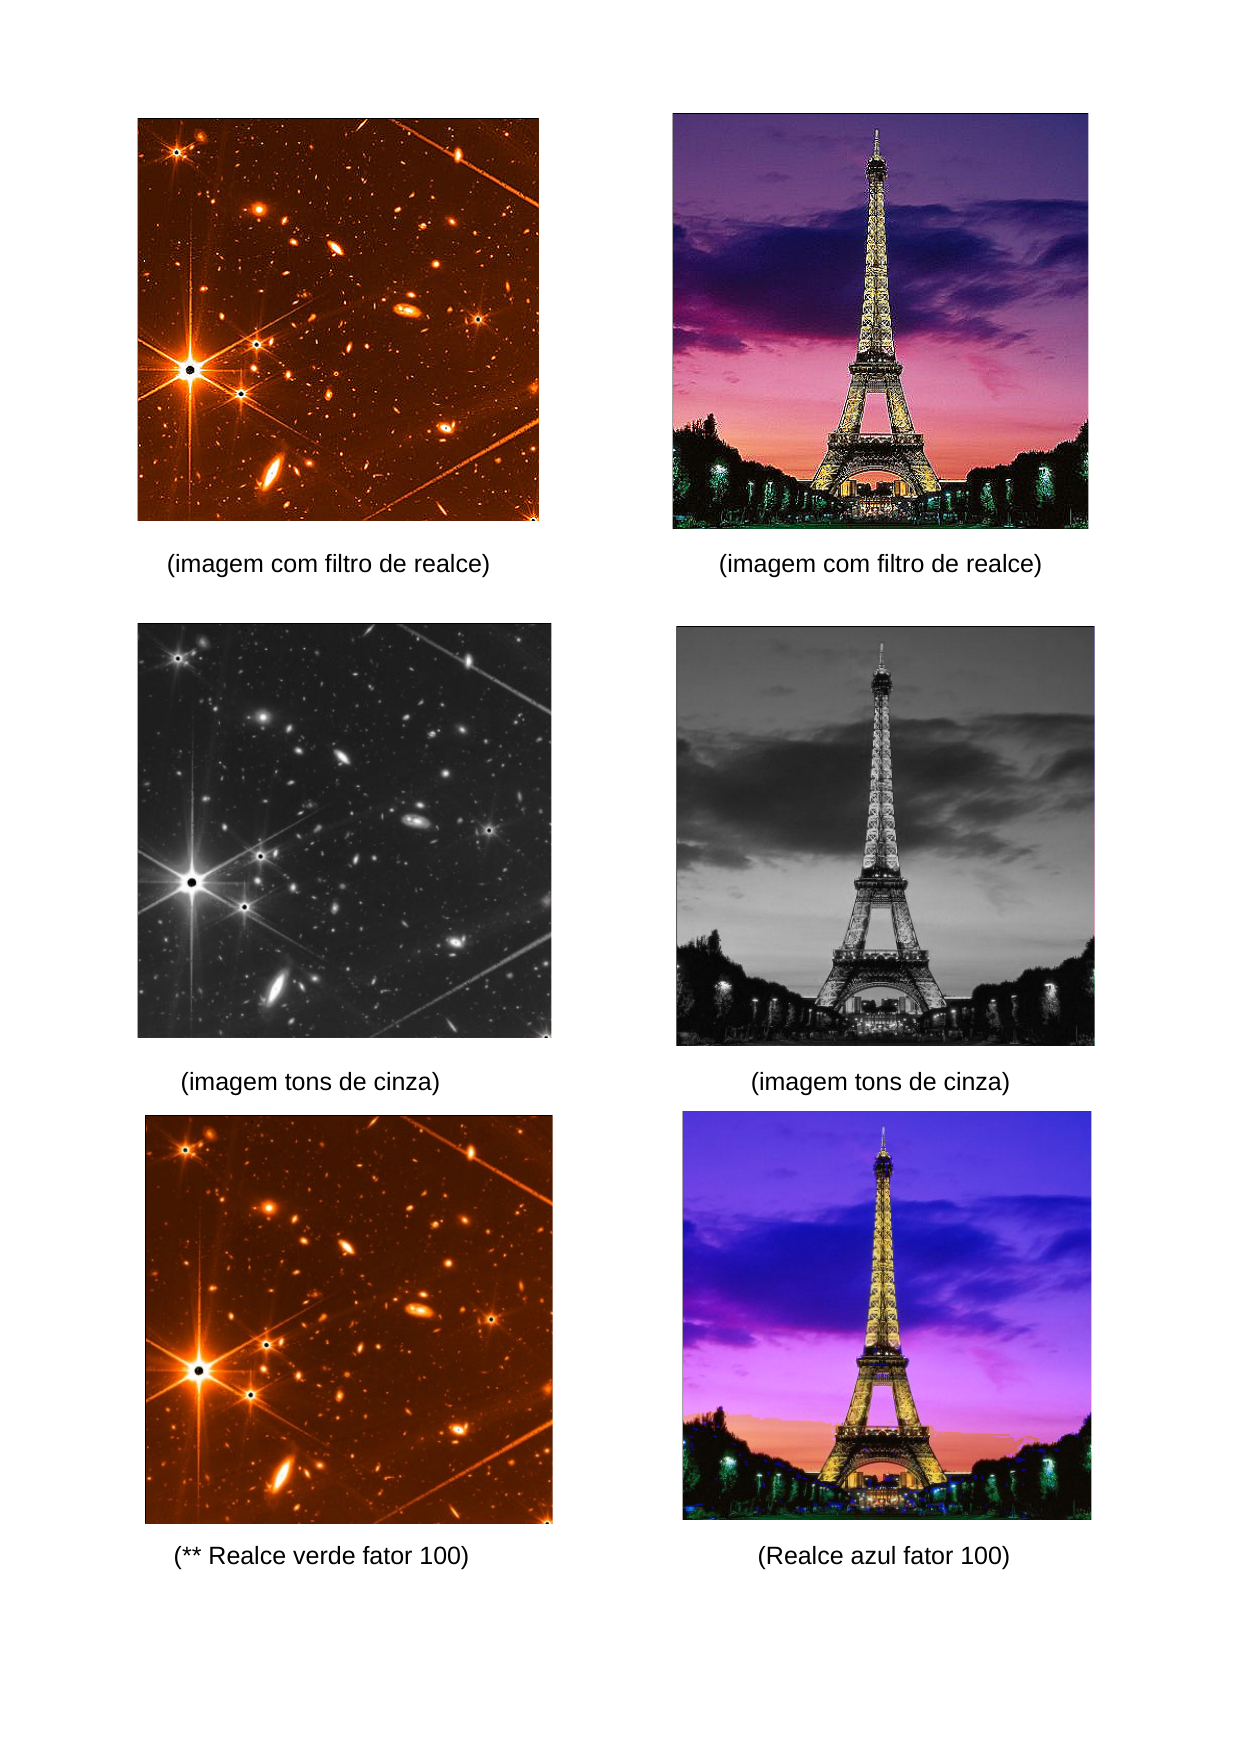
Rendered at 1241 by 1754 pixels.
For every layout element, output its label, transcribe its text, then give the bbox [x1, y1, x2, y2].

picture [672, 113, 1089, 529]
picture [145, 1115, 553, 1524]
text (imagem com filtro de realce) (imagem com filtro de realce) [118, 549, 1122, 578]
picture [137, 623, 552, 1038]
picture [682, 1111, 1092, 1520]
text (imagem tons de cinza) (imagem tons de cinza) [118, 1067, 1122, 1096]
picture [137, 118, 539, 521]
picture [676, 626, 1095, 1046]
text (** Realce verde fator 100) (Realce azul fator 100) [118, 1541, 1122, 1570]
